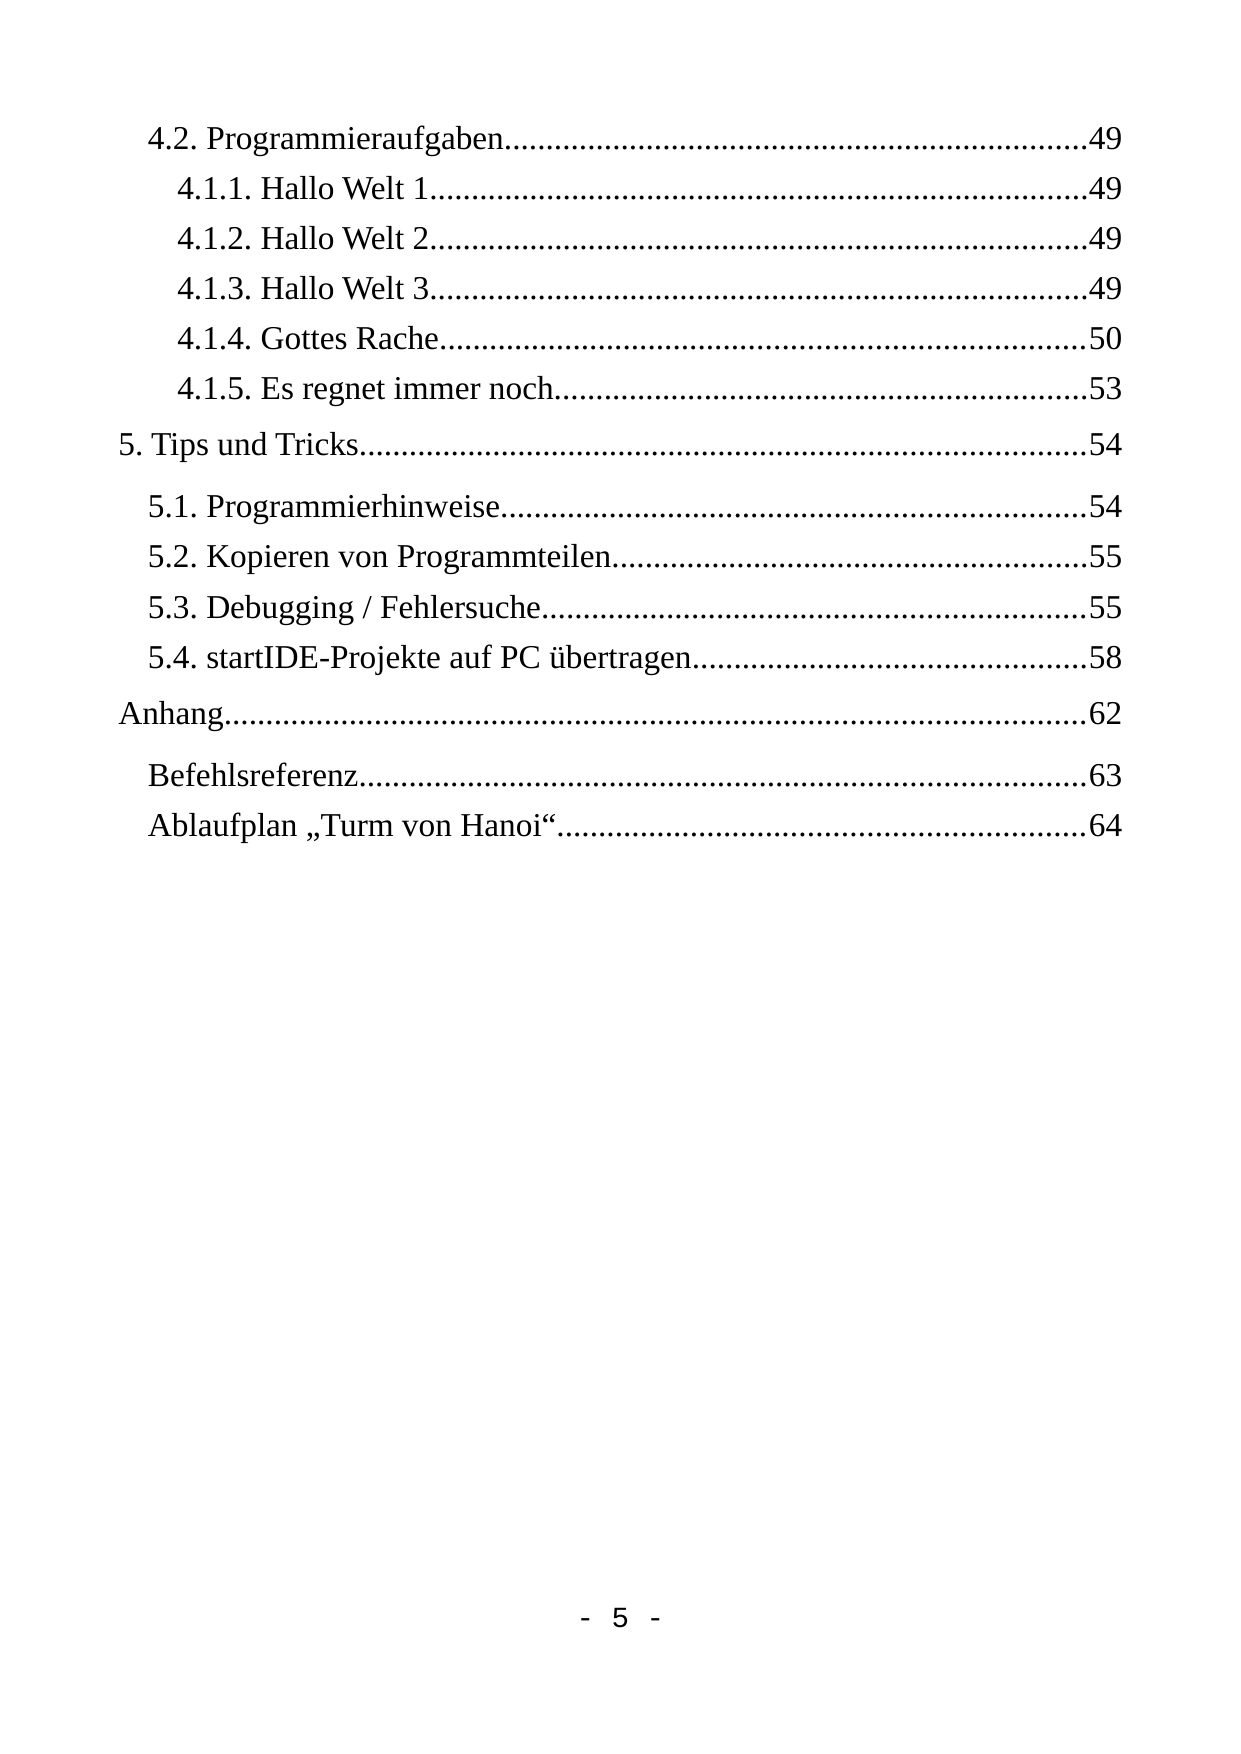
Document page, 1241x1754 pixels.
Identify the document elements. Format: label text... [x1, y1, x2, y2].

text Anhang 62 [118, 693, 1122, 731]
text 5.1. Programmierhinweise 54 [148, 487, 1122, 525]
text 5.3. Debugging / Fehlersuche 55 [148, 587, 1122, 625]
text 4.1.4. Gottes Rache 50 [177, 318, 1122, 357]
text Ablaufplan „Turm von Hanoi“ 64 [148, 805, 1122, 843]
text 5.2. Kopieren von Programmteilen 55 [148, 537, 1122, 575]
text 5. Tips und Tricks 54 [118, 425, 1122, 463]
text 4.1.5. Es regnet immer noch... 53 [177, 369, 1122, 407]
text 4.1.2. Hallo Welt 2 49 [177, 218, 1122, 257]
text 4.1.3. Hallo Welt 3 49 [177, 268, 1122, 307]
text 5.4. startIDE-Projekte auf PC übertragen 58 [148, 637, 1122, 675]
text Befehlsreferenz 63 [148, 755, 1122, 793]
text 4.2. Programmieraufgaben 49 [148, 118, 1122, 156]
text 4.1.1. Hallo Welt 1 49 [177, 168, 1122, 207]
